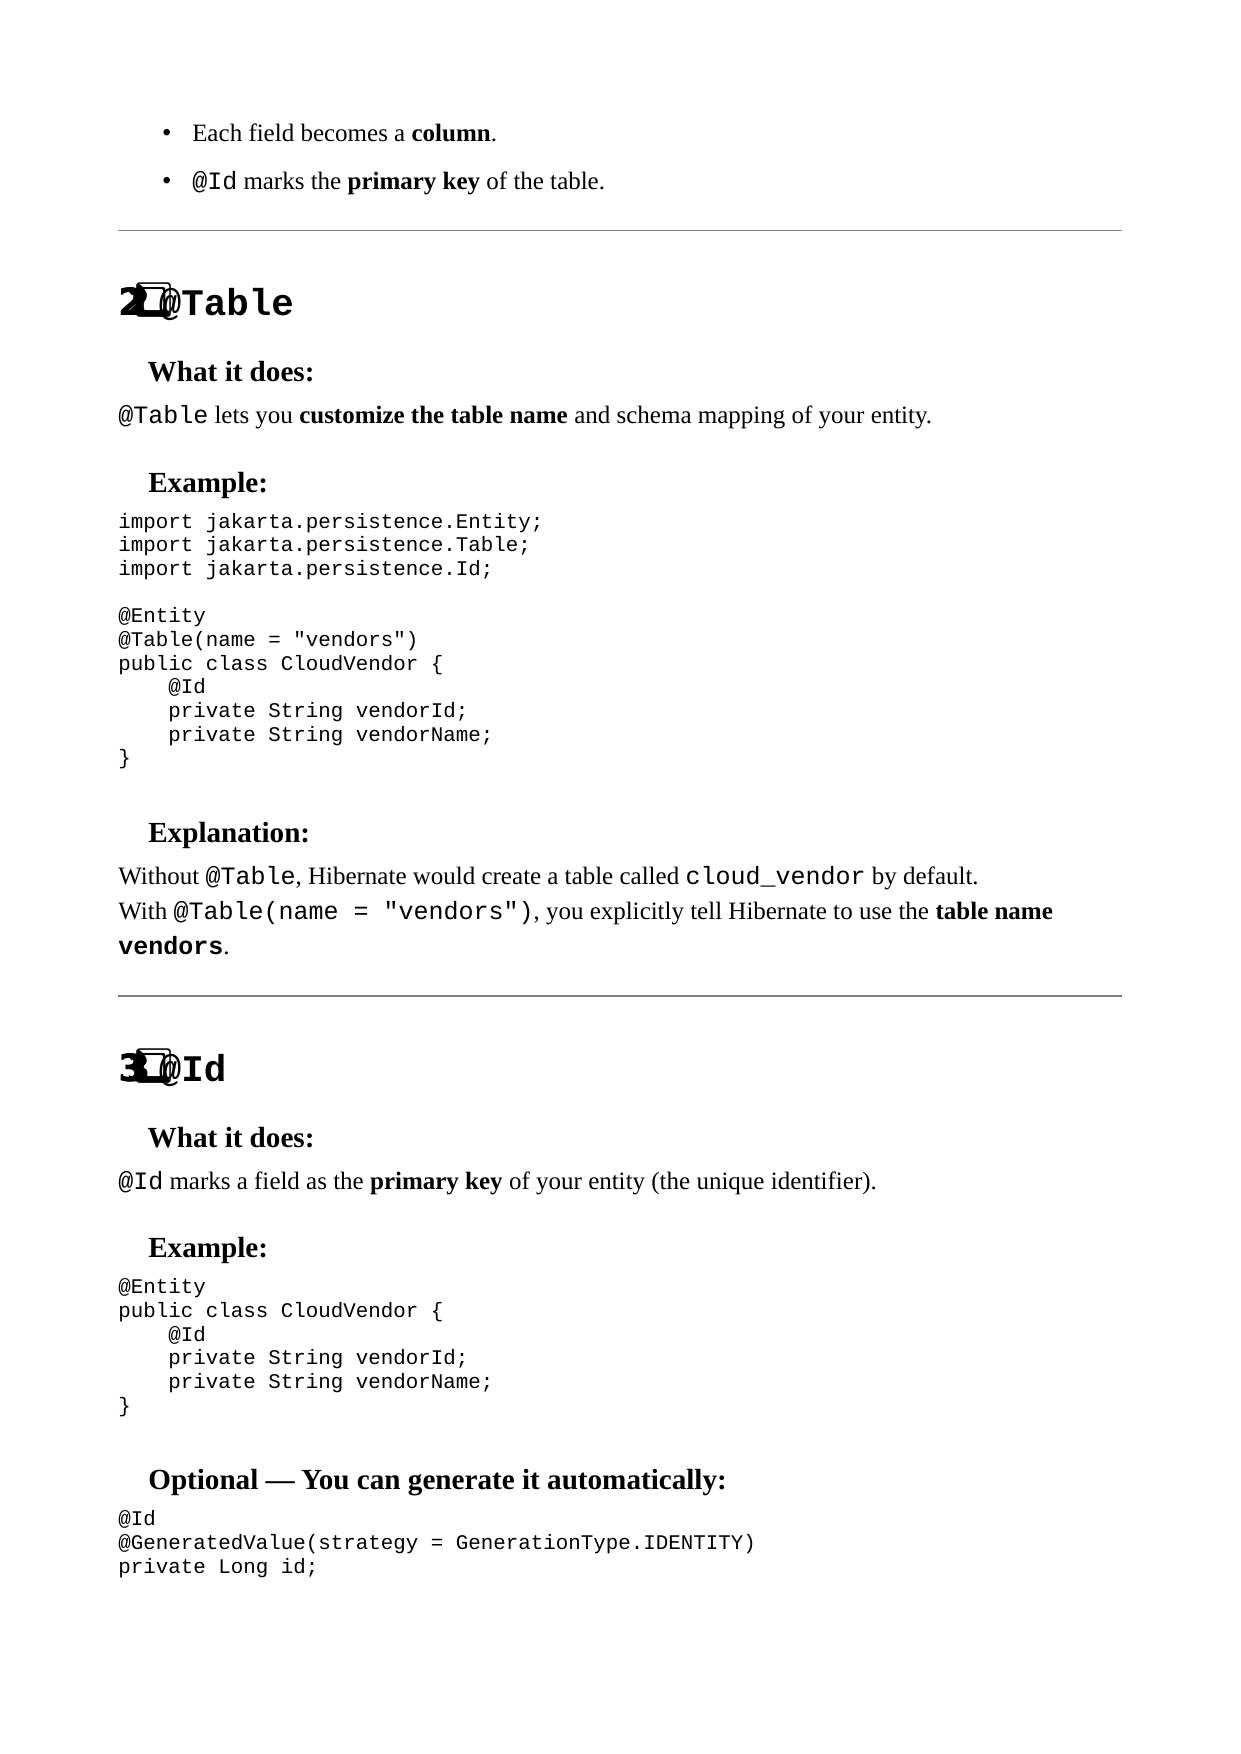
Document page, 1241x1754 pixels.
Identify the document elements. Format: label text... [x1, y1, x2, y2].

subtitle 💬 Optional — You can generate it automatically: [118, 1462, 1122, 1496]
list @Id marks the primary key of the table. [162, 166, 1122, 197]
list Each field becomes a column. [162, 118, 1122, 147]
subtitle 🧩 Example: [118, 1230, 1122, 1264]
text @Entity [118, 605, 1122, 629]
text private String vendorId; [118, 1347, 1122, 1371]
text public class CloudVendor { [118, 1300, 1122, 1324]
subtitle 🔑 3️⃣ @Id [118, 1046, 1122, 1093]
text Without @Table, Hibernate would create a table called cloud_vendor by default. With @Table(name = "vendors"), you explicitly tell Hibernate to use the table name vendors. [118, 861, 1122, 962]
text @Id [118, 1508, 1122, 1532]
subtitle 🧩 Example: [118, 465, 1122, 498]
text public class CloudVendor { [118, 653, 1122, 676]
subtitle 🧠 What it does: [118, 1120, 1122, 1153]
text import jakarta.persistence.Table; [118, 534, 1122, 558]
text @Id [118, 676, 1122, 700]
text } [118, 1394, 1122, 1418]
text } [118, 747, 1122, 771]
text import jakarta.persistence.Entity; [118, 511, 1122, 534]
text import jakarta.persistence.Id; [118, 558, 1122, 582]
text @GeneratedValue(strategy = GenerationType.IDENTITY) [118, 1532, 1122, 1556]
text private String vendorName; [118, 1371, 1122, 1394]
text @Table lets you customize the table name and schema mapping of your entity. [118, 400, 1122, 431]
subtitle 💬 Explanation: [118, 815, 1122, 848]
text @Entity [118, 1276, 1122, 1300]
text @Id [118, 1324, 1122, 1347]
text private String vendorName; [118, 724, 1122, 747]
subtitle 🧠 What it does: [118, 354, 1122, 388]
text @Table(name = "vendors") [118, 629, 1122, 653]
subtitle 🧾 2️⃣ @Table [118, 281, 1122, 327]
text private String vendorId; [118, 700, 1122, 724]
text private Long id; [118, 1556, 1122, 1579]
text @Id marks a field as the primary key of your entity (the unique identifier). [118, 1166, 1122, 1197]
